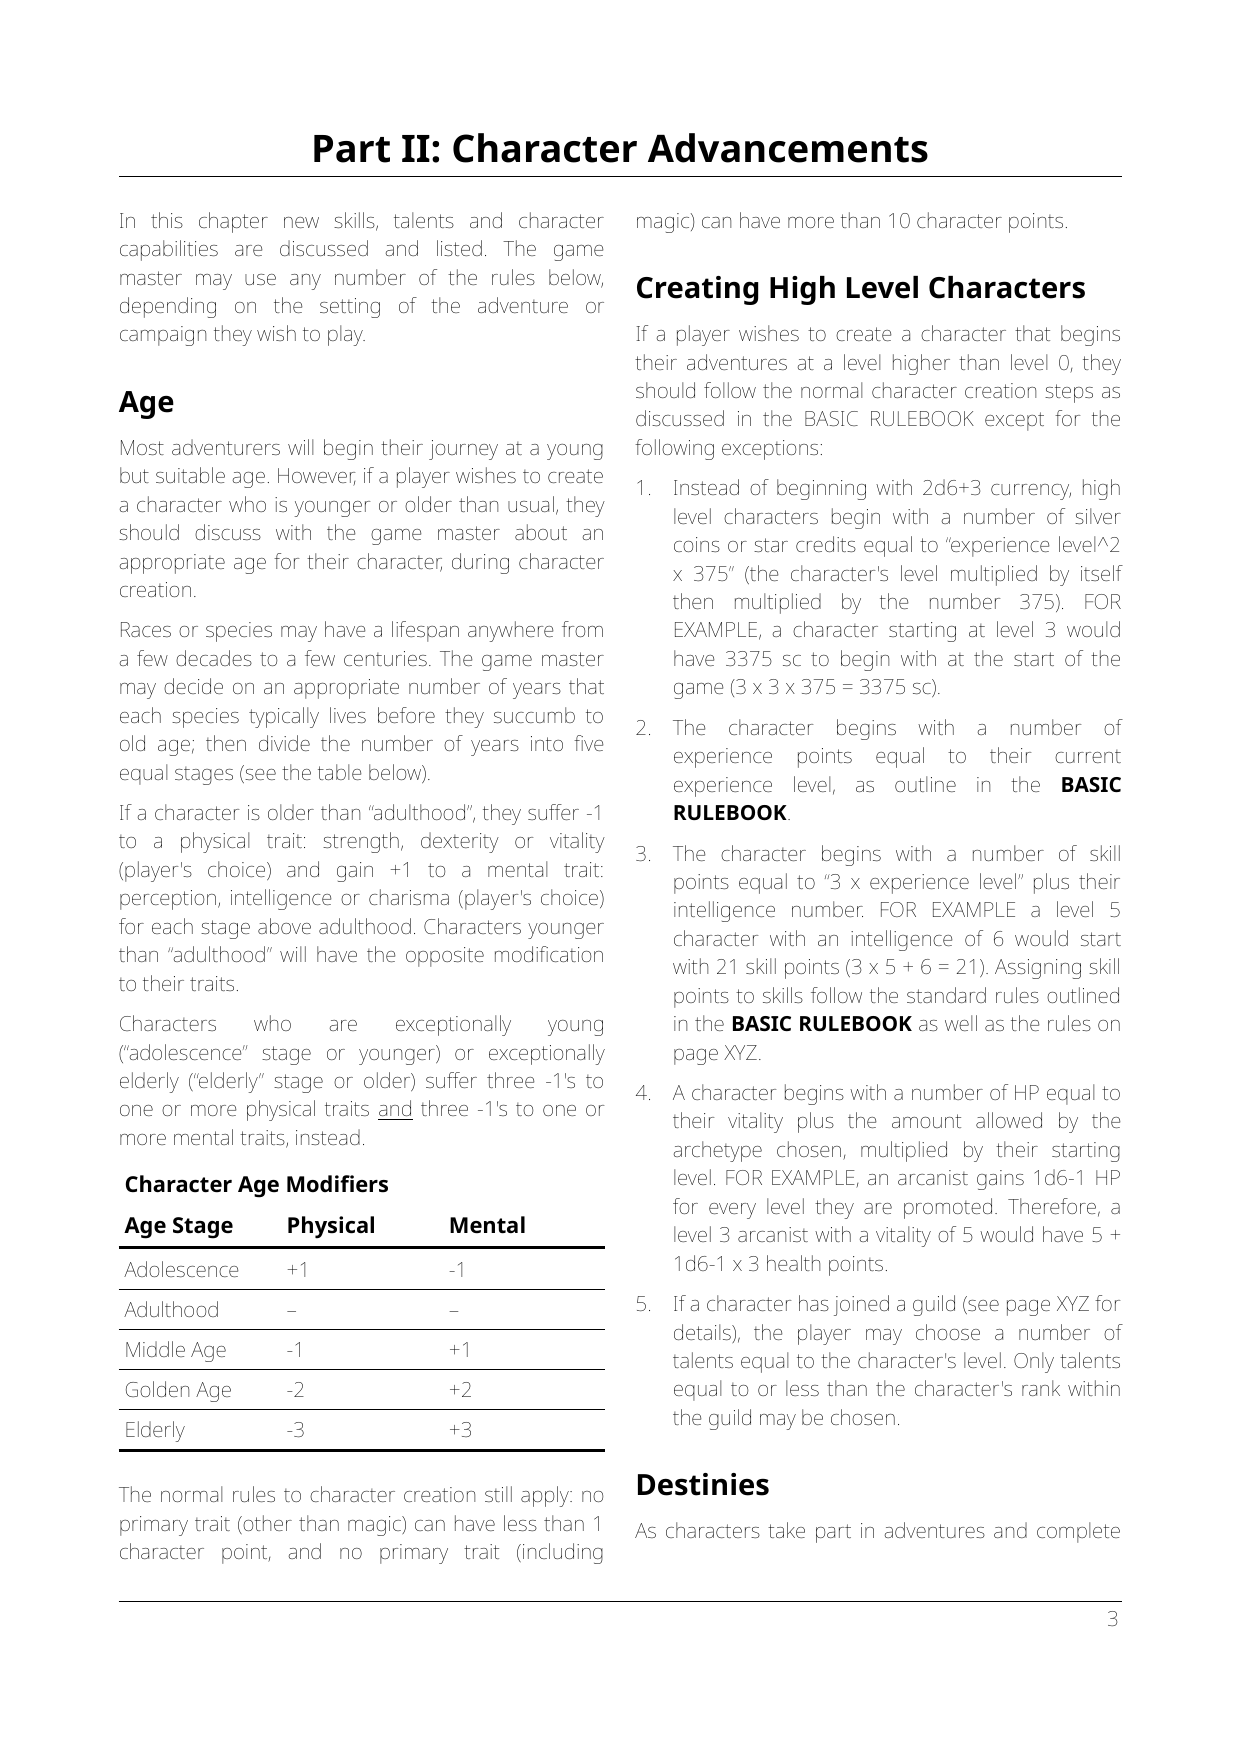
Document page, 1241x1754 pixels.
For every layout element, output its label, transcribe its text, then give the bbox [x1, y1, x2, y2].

text As characters take part in adventures and complete [635, 1516, 1122, 1545]
table_header Character Age Modifiers [119, 1164, 605, 1205]
list The character begins with a number of skill points equal to “3 x experience level” plus their intelligence number. FOR EXAMPLE a level 5 character with an intelligence of 6 would start with 21 skill points (3 x 5 + 6 = 21). Assigning skill points to skills follow the standard rules outlined in the BASIC RULEBOOK as well as the rules on page XYZ. [635, 839, 1122, 1066]
table_cell Mental [443, 1205, 605, 1246]
table_cell – [281, 1290, 443, 1329]
table_cell +1 [443, 1330, 605, 1369]
table_cell Adolescence [119, 1249, 281, 1289]
subtitle Creating High Level Characters [635, 267, 1122, 307]
subtitle Age [118, 381, 605, 421]
table_cell +3 [443, 1410, 605, 1449]
table_cell Age Stage [119, 1205, 281, 1246]
table_cell – [443, 1290, 605, 1329]
text In this chapter new skills, talents and character capabilities are discussed and listed. The game master may use any number of the rules below, depending on the setting of the adventure or campaign they wish to play. [118, 206, 605, 348]
table_cell Middle Age [119, 1330, 281, 1369]
list Instead of beginning with 2d6+3 currency, high level characters begin with a number of silver coins or star credits equal to “experience level^2 x 375” (the character's level multiplied by itself then multiplied by the number 375). FOR EXAMPLE, a character starting at level 3 would have 3375 sc to begin with at the start of the game (3 x 3 x 375 = 3375 sc). [635, 473, 1122, 701]
table_cell -1 [281, 1330, 443, 1369]
text Most adventurers will begin their journey at a young but suitable age. However, if a player wishes to create a character who is younger or older than usual, they should discuss with the game master about an appropriate age for their character, during character creation. [118, 433, 605, 604]
table_cell -1 [443, 1249, 605, 1289]
table_cell Elderly [119, 1410, 281, 1449]
table_cell -2 [281, 1370, 443, 1409]
table_cell Adulthood [119, 1290, 281, 1329]
text If a player wishes to create a character that begins their adventures at a level higher than level 0, they should follow the normal character creation steps as discussed in the BASIC RULEBOOK except for the following exceptions: [635, 319, 1122, 461]
text Characters who are exceptionally young (“adolescence” stage or younger) or exceptionally elderly (“elderly” stage or older) suffer three -1's to one or more physical traits and three -1's to one or more mental traits, instead. [118, 1009, 605, 1151]
text magic) can have more than 10 character points. [635, 206, 1122, 234]
list If a character has joined a guild (see page XYZ for details), the player may choose a number of talents equal to the character's level. Only talents equal to or less than the character's rank within the guild may be chosen. [635, 1289, 1122, 1431]
text Races or species may have a lifespan anywhere from a few decades to a few centuries. The game master may decide on an appropriate number of years that each species typically lives before they succumb to old age; then divide the number of years into five equal stages (see the table below). [118, 616, 605, 786]
table_cell -3 [281, 1410, 443, 1449]
subtitle Destinies [635, 1464, 1122, 1504]
text The normal rules to character creation still apply: no primary trait (other than magic) can have less than 1 character point, and no primary trait (including [118, 1452, 605, 1566]
text If a character is older than “adulthood”, they suffer -1 to a physical trait: strength, dexterity or vitality (player's choice) and gain +1 to a mental trait: perception, intelligence or charisma (player's choice) for each stage above adulthood. Characters younger than “adulthood” will have the opposite modification to their traits. [118, 798, 605, 997]
table_cell +2 [443, 1370, 605, 1409]
list A character begins with a number of HP equal to their vitality plus the amount allowed by the archetype chosen, multiplied by their starting level. FOR EXAMPLE, an arcanist gains 1d6-1 HP for every level they are promoted. Therefore, a level 3 arcanist with a vitality of 5 would have 5 + 1d6-1 x 3 health points. [635, 1078, 1122, 1277]
table_cell Physical [281, 1205, 443, 1246]
table_cell +1 [281, 1249, 443, 1289]
table_cell Golden Age [119, 1370, 281, 1409]
list The character begins with a number of experience points equal to their current experience level, as outline in the BASIC RULEBOOK. [635, 713, 1122, 827]
